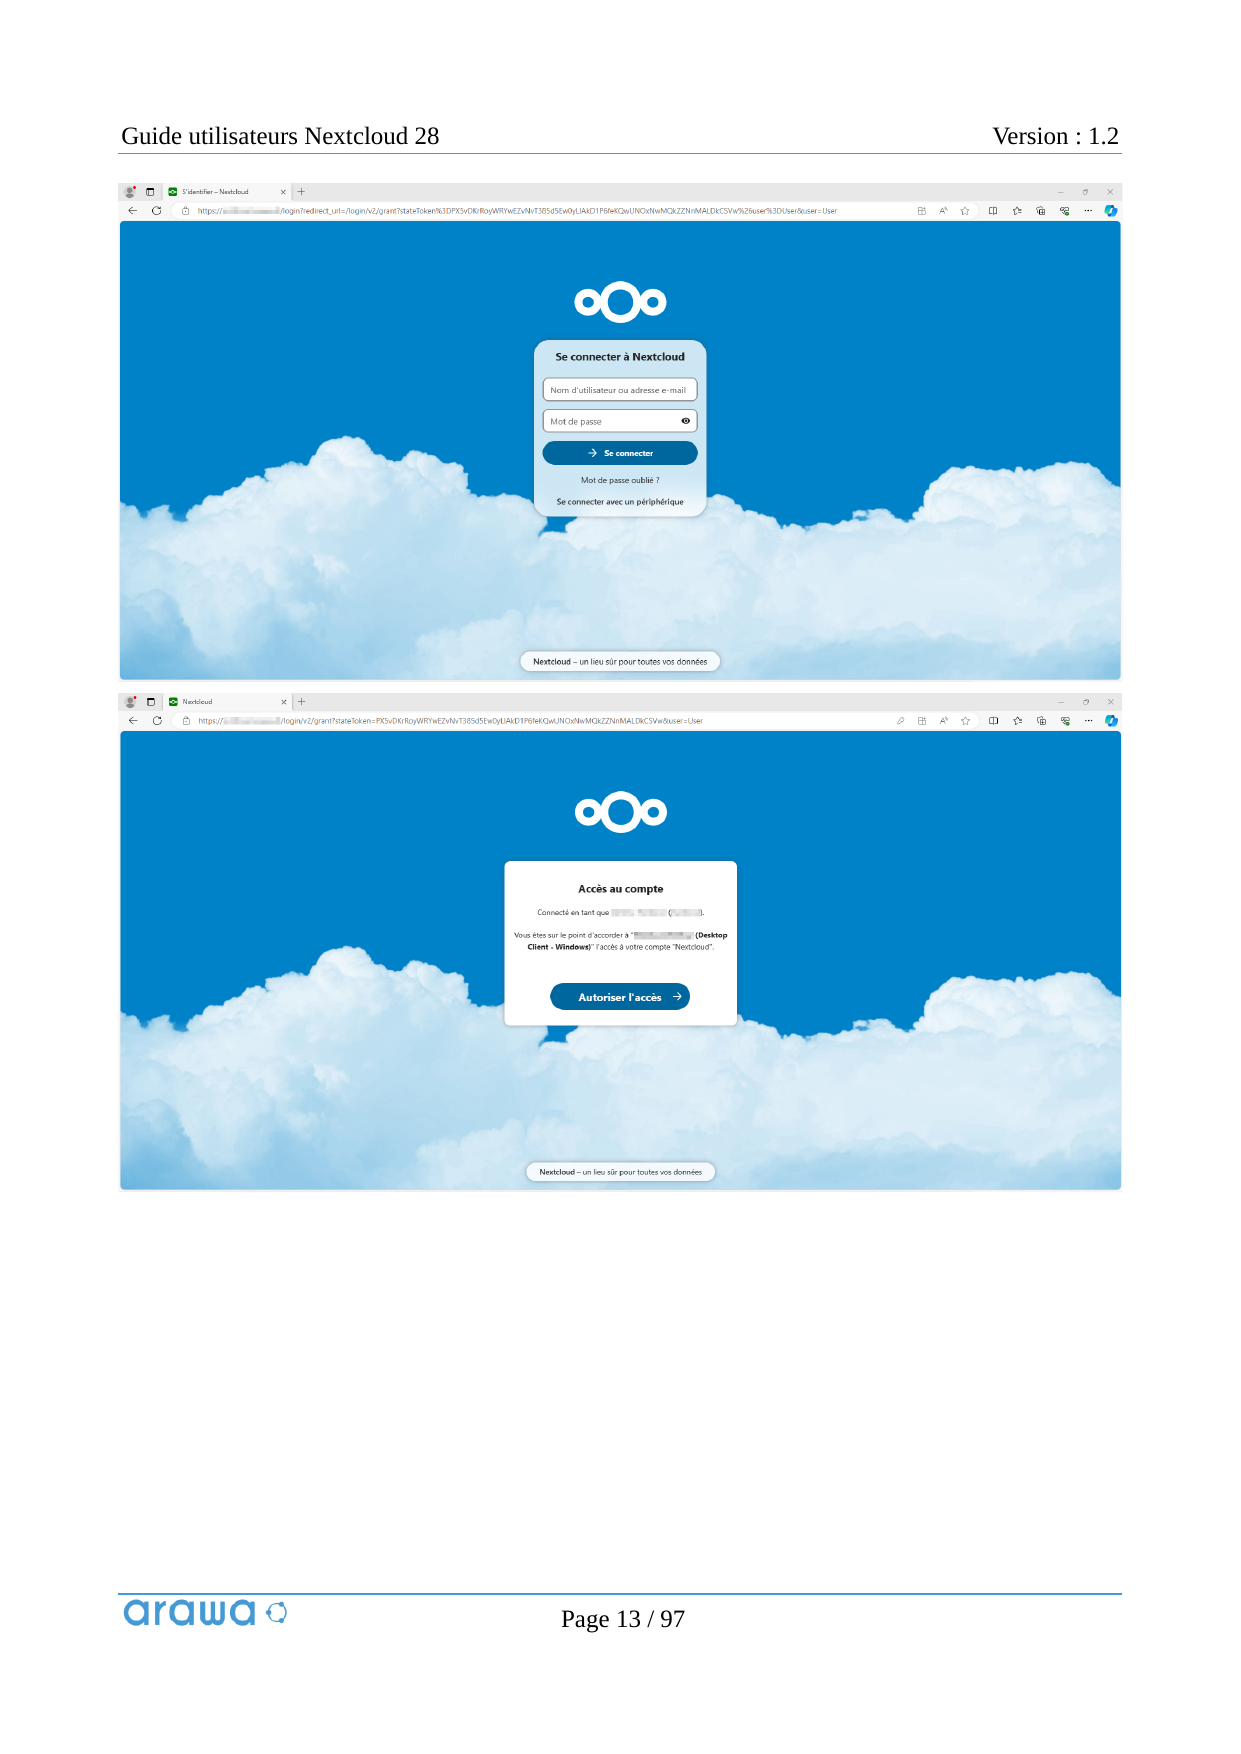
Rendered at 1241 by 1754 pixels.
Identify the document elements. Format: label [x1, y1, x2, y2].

picture [118, 693, 1123, 1192]
picture [118, 183, 1123, 682]
picture [121, 1597, 290, 1628]
